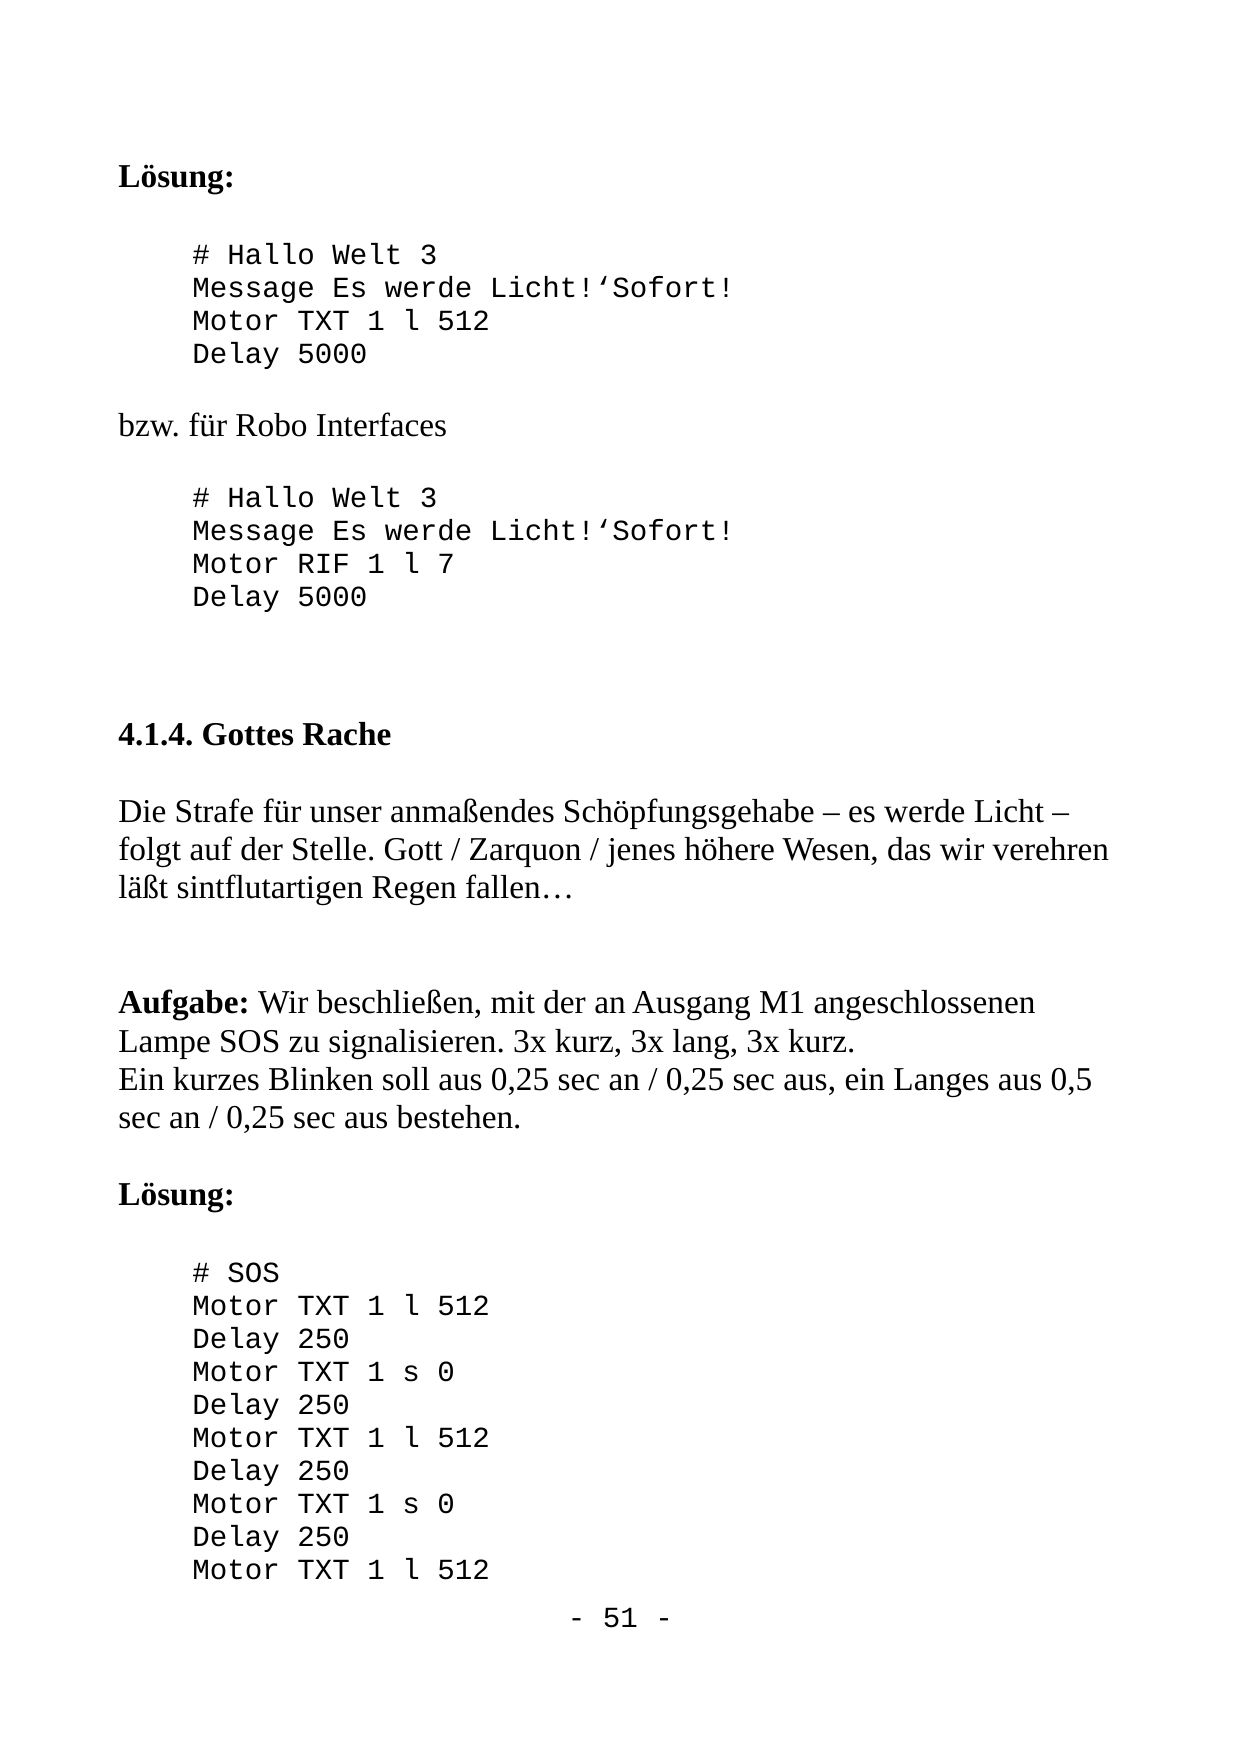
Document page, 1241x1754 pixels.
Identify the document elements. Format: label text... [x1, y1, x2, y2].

text Motor TXT 1 l 512 [118, 306, 1122, 339]
text Motor TXT 1 s 0 [118, 1357, 1122, 1390]
text Motor RIF 1 l 7 [118, 549, 1122, 582]
text Delay 5000 [118, 582, 1122, 615]
text bzw. für Robo Interfaces [118, 405, 1122, 443]
text # SOS [118, 1251, 1122, 1291]
text Message Es werde Licht!‘Sofort! [118, 516, 1122, 549]
text Motor TXT 1 l 512 [118, 1423, 1122, 1456]
text Motor TXT 1 l 512 [118, 1555, 1122, 1588]
text Ein kurzes Blinken soll aus 0,25 sec an / 0,25 sec aus, ein Langes aus 0,5 sec an / 0,25 sec aus bestehen. [118, 1059, 1122, 1136]
text Motor TXT 1 s 0 [118, 1489, 1122, 1522]
text Delay 5000 [118, 339, 1122, 372]
text # Hallo Welt 3 [118, 476, 1122, 516]
text Message Es werde Licht!‘Sofort! [118, 273, 1122, 306]
text # Hallo Welt 3 [118, 233, 1122, 273]
text Delay 250 [118, 1390, 1122, 1423]
text Lösung: [118, 1174, 1122, 1213]
text Motor TXT 1 l 512 [118, 1291, 1122, 1324]
text Delay 250 [118, 1324, 1122, 1357]
text Delay 250 [118, 1456, 1122, 1489]
text Aufgabe: Wir beschließen, mit der an Ausgang M1 angeschlossenen Lampe SOS zu signalisieren. 3x kurz, 3x lang, 3x kurz. [118, 983, 1122, 1059]
text Delay 250 [118, 1522, 1122, 1555]
text Die Strafe für unser anmaßendes Schöpfungsgehabe – es werde Licht – folgt auf der Stelle. Gott / Zarquon / jenes höhere Wesen, das wir verehren läßt sintflutartigen Regen fallen… [118, 791, 1122, 906]
text Lösung: [118, 156, 1122, 195]
text 4.1.4. Gottes Rache [118, 714, 1122, 753]
